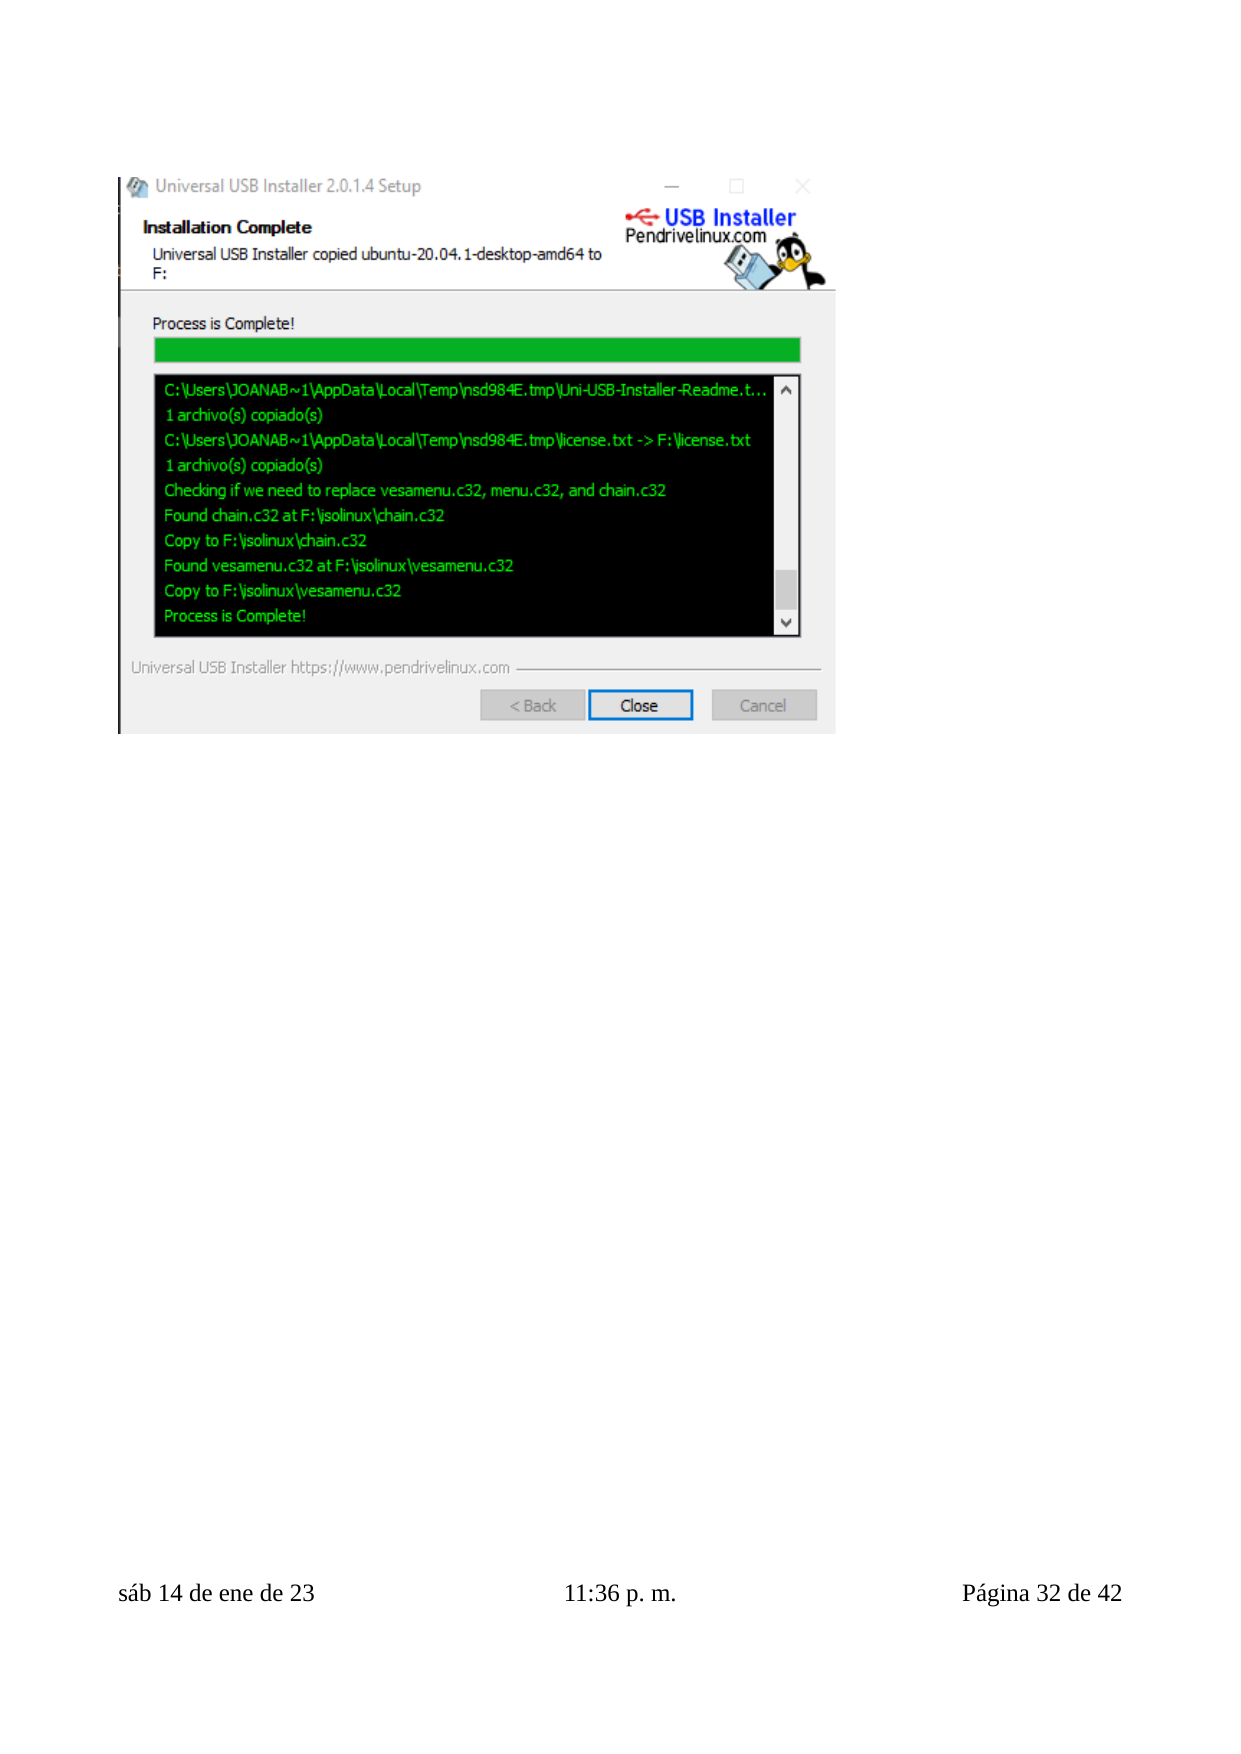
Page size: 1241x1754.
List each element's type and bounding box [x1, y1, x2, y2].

picture [118, 177, 836, 734]
